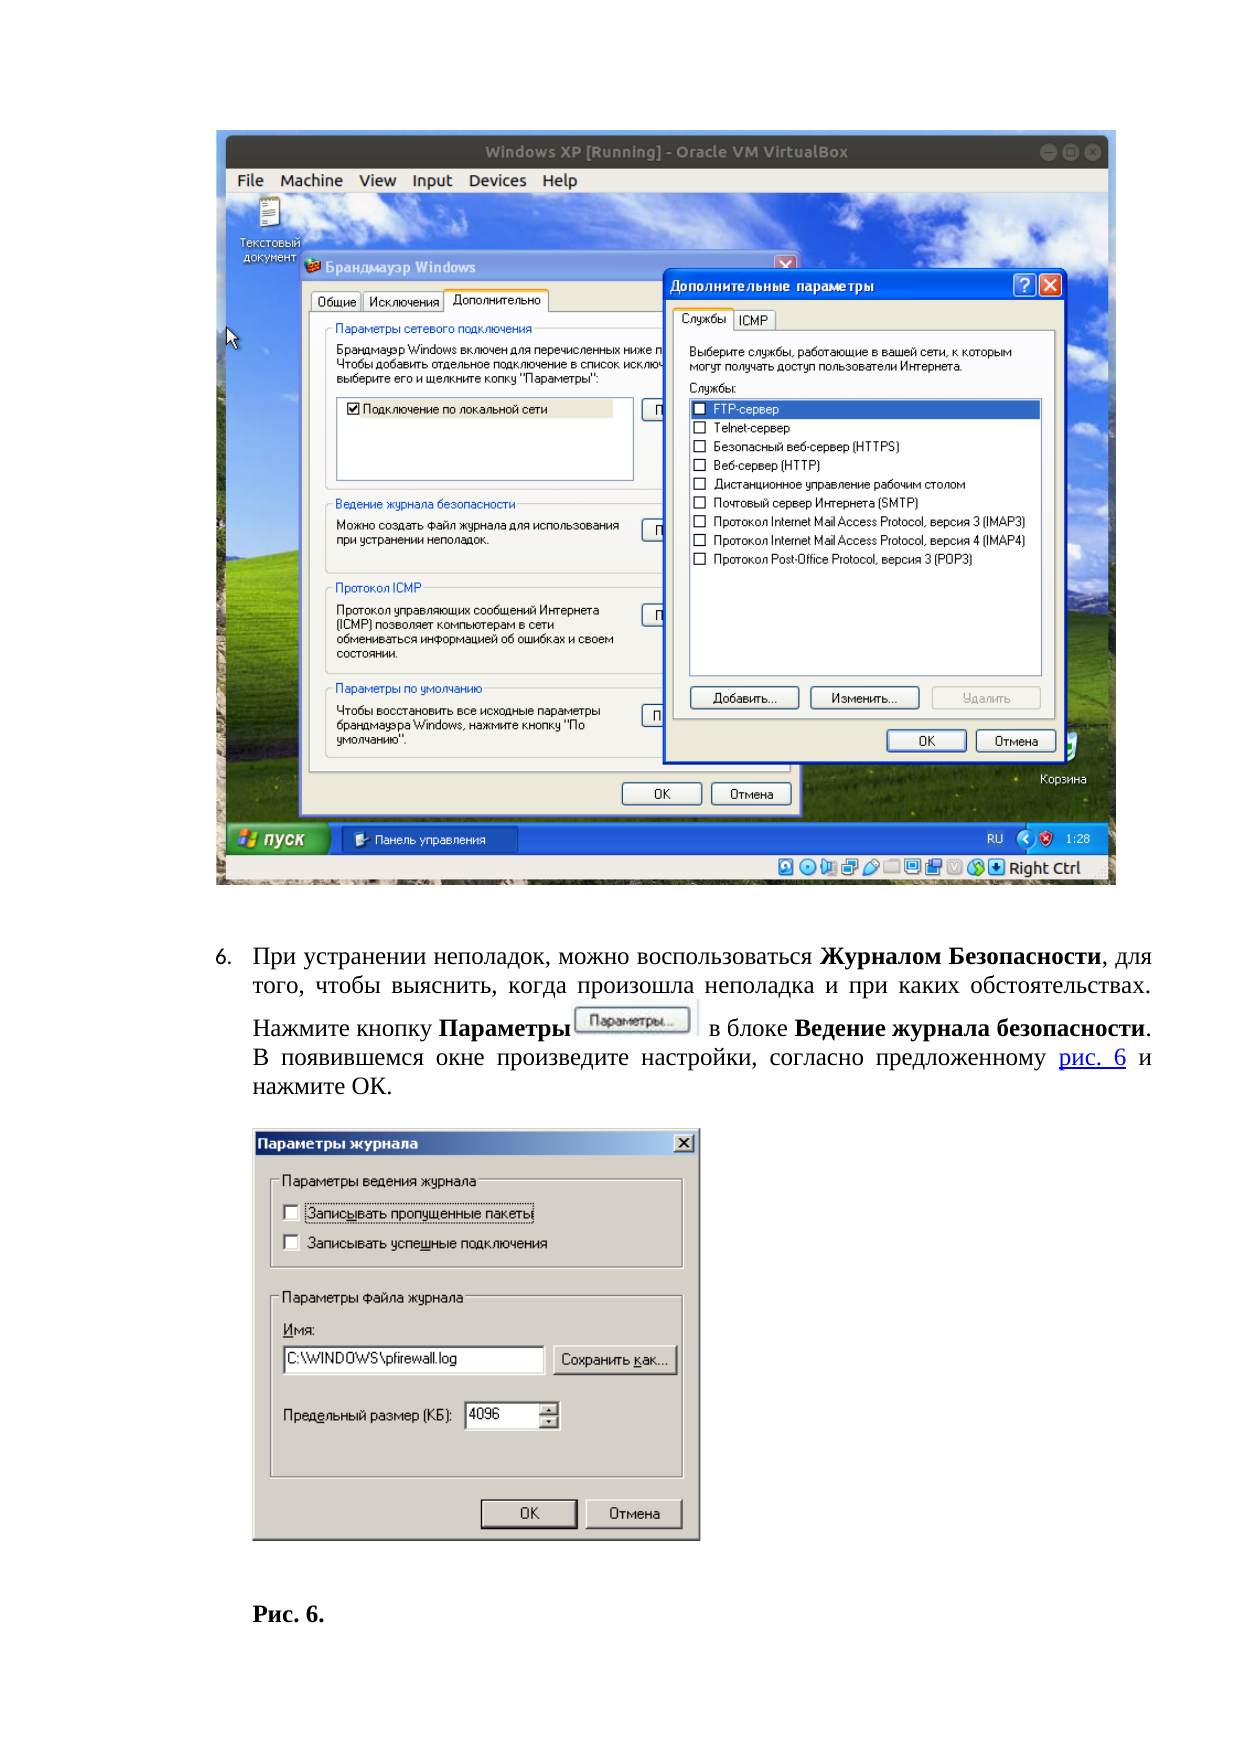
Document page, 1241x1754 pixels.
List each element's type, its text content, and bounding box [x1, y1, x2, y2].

text Рис. 6. [252, 1571, 1152, 1628]
picture [252, 1128, 701, 1541]
picture [216, 130, 1116, 885]
list При устранении неполадок, можно воспользоваться Журналом Безопасности, для того, чтобы выяснить, когда произошла неполадка и при каких обстоятельствах. Нажмите кнопку Параметры в блоке Ведение журнала безопасности. В появившемся окне произведите настройки, согласно предложенному рис. 6 и нажмите ОК. [215, 941, 1152, 1100]
picture [571, 999, 702, 1036]
